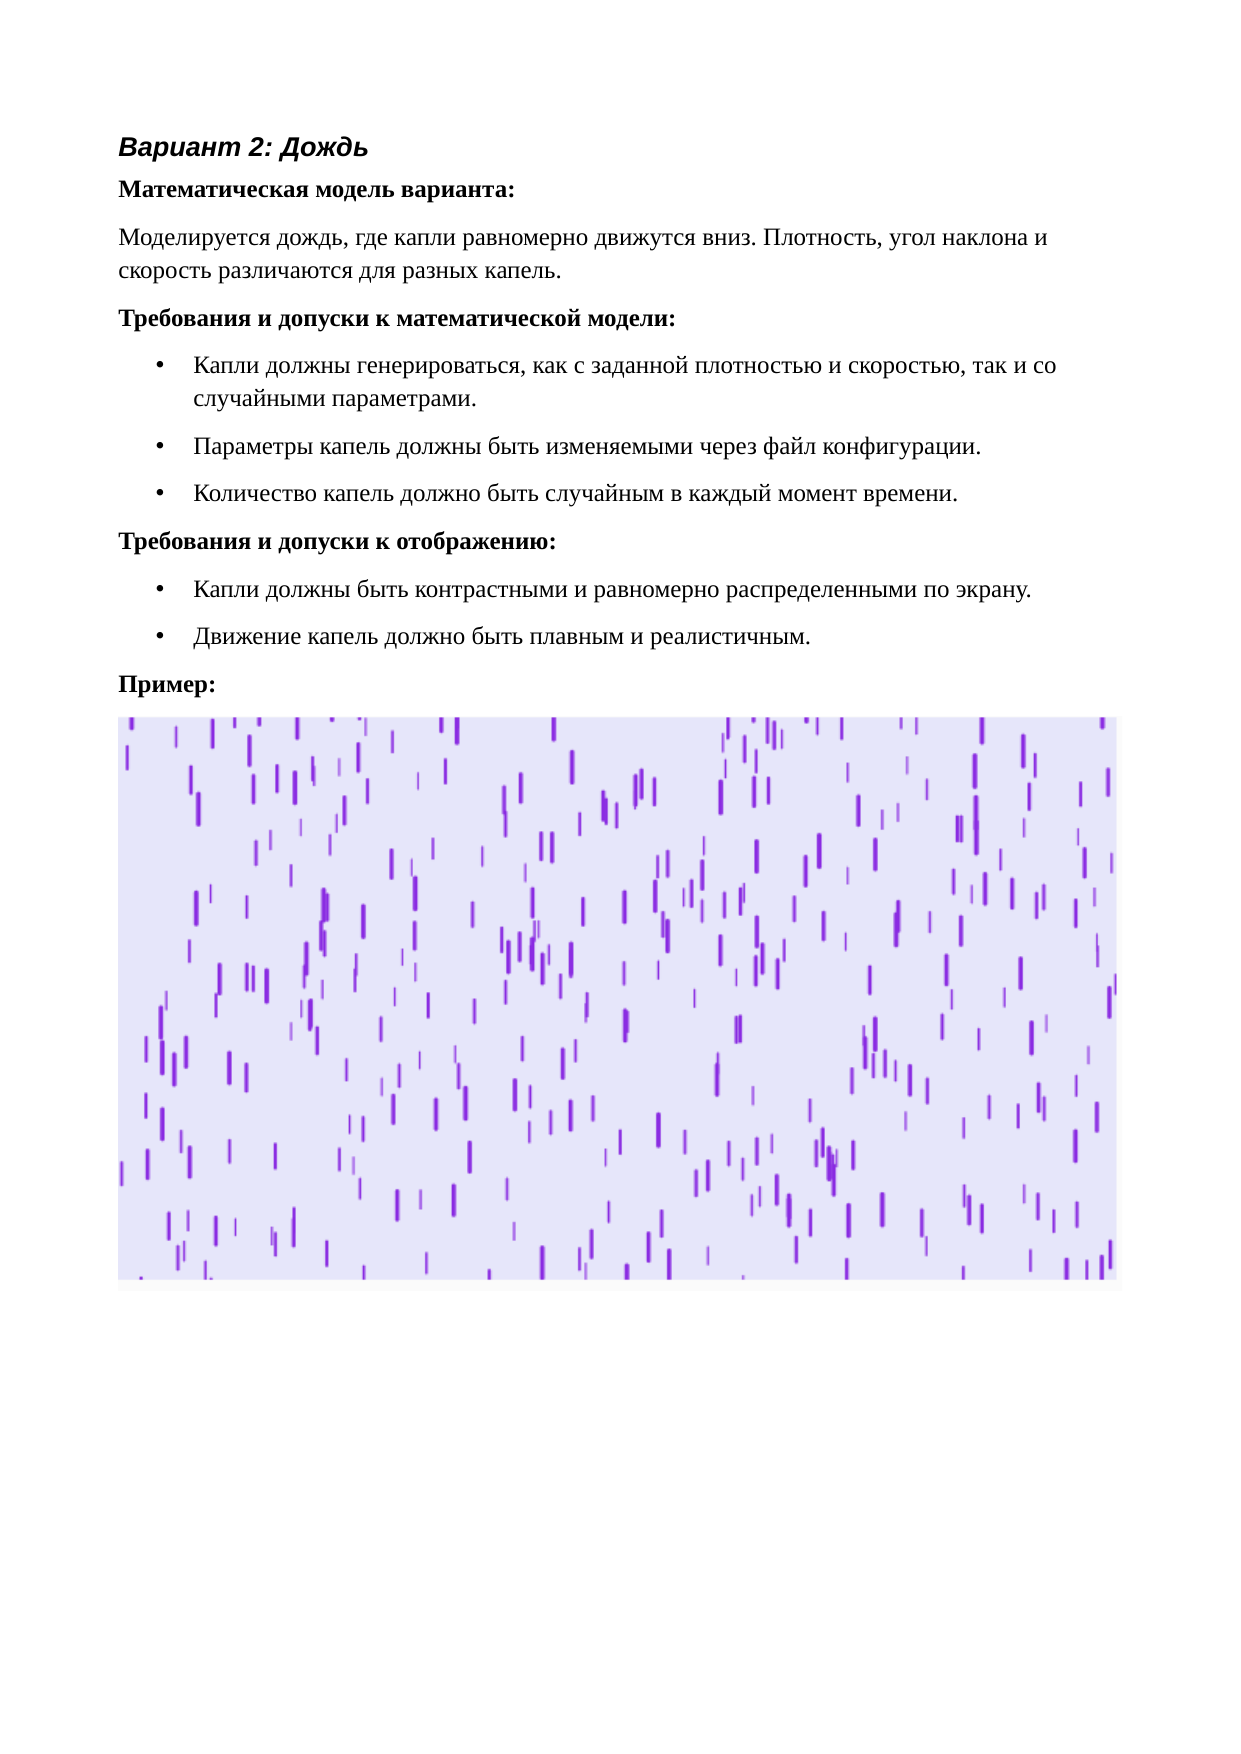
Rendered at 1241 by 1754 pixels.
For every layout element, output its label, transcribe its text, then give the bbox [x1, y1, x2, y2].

text Пример: [118, 669, 1122, 698]
subtitle Вариант 2: Дождь [118, 131, 1122, 162]
list Количество капель должно быть случайным в каждый момент времени. [156, 478, 1122, 507]
text Моделируется дождь, где капли равномерно движутся вниз. Плотность, угол наклона и скорость различаются для разных капель. [118, 222, 1122, 284]
text Требования и допуски к отображению: [118, 526, 1122, 555]
list Параметры капель должны быть изменяемыми через файл конфигурации. [156, 431, 1122, 459]
picture [118, 716, 1123, 1291]
list Капли должны быть контрастными и равномерно распределенными по экрану. [156, 574, 1122, 602]
list Движение капель должно быть плавным и реалистичным. [156, 621, 1122, 650]
list Капли должны генерироваться, как с заданной плотностью и скоростью, так и со случайными параметрами. [156, 350, 1122, 412]
text Требования и допуски к математической модели: [118, 303, 1122, 331]
text Математическая модель варианта: [118, 174, 1122, 203]
